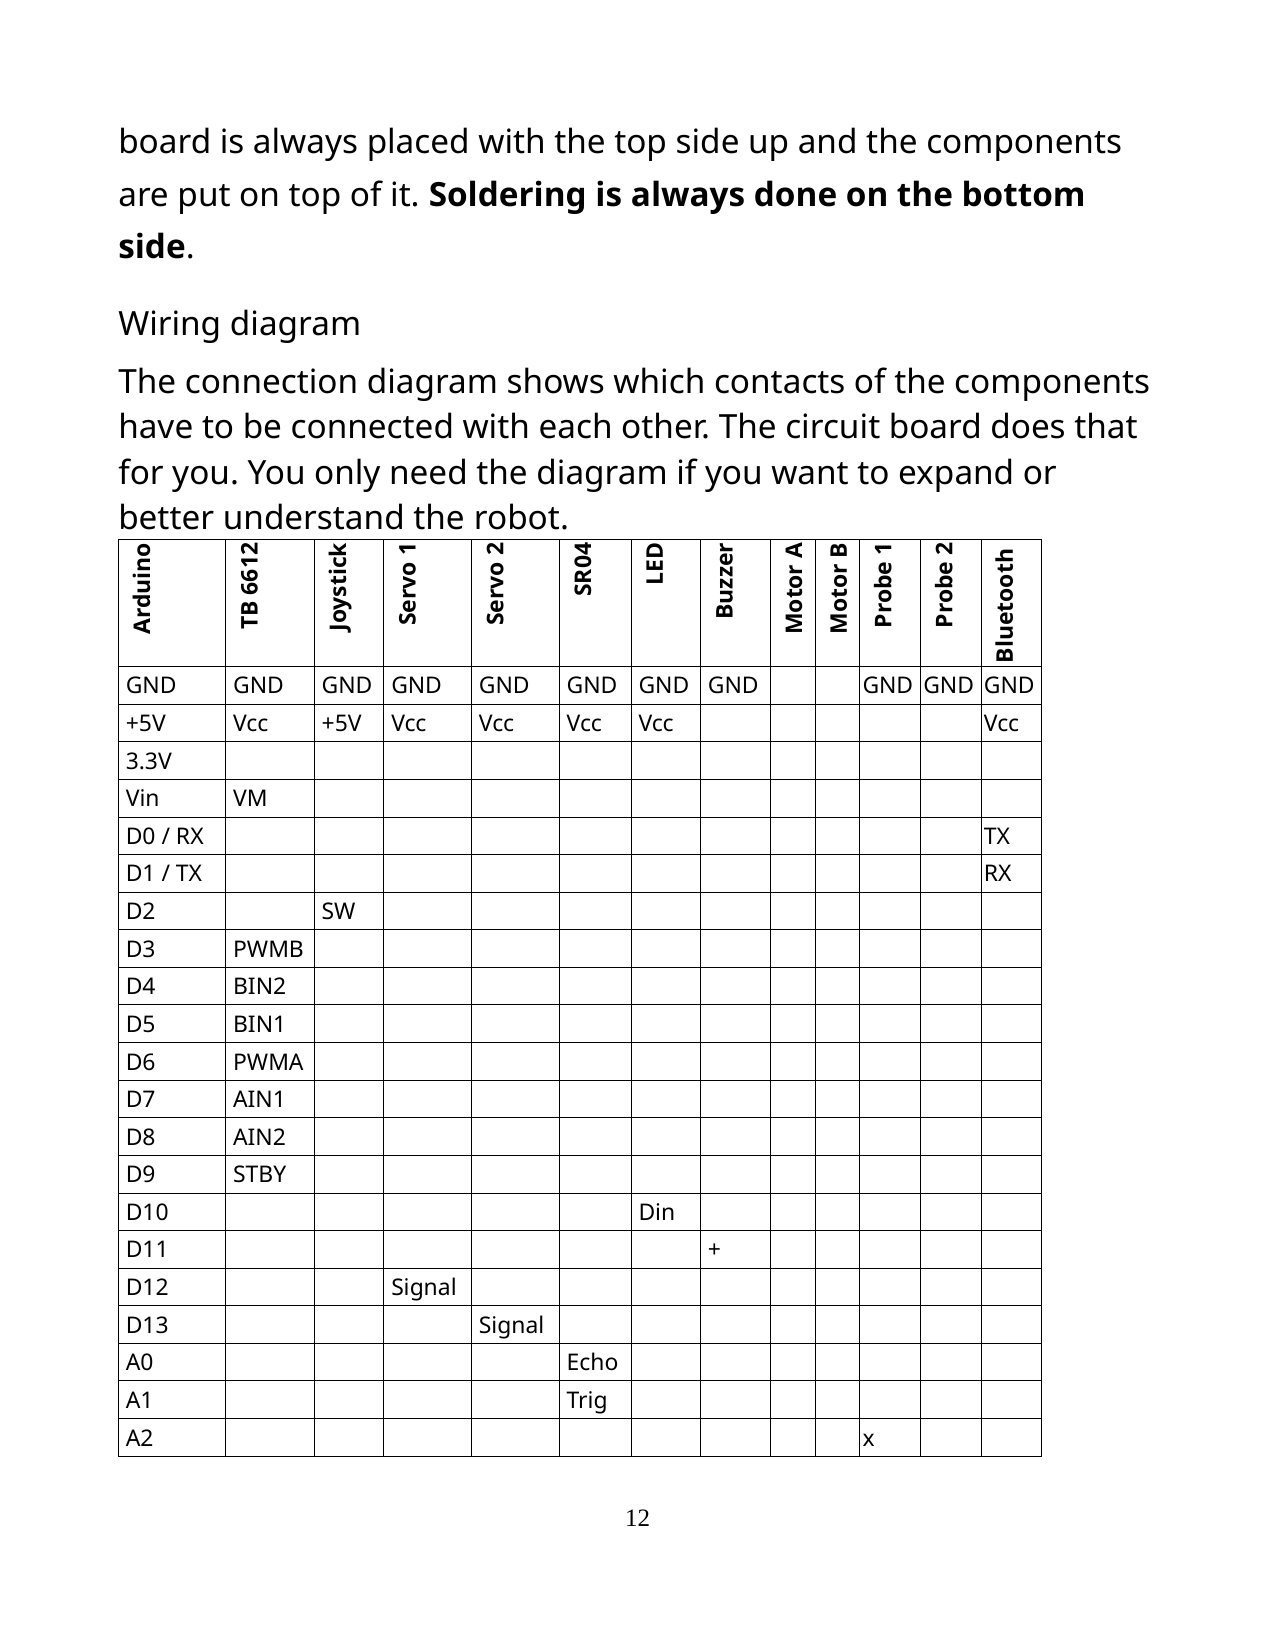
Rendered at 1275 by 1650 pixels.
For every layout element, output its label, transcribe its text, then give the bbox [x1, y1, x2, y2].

table_cell [226, 1344, 314, 1380]
table_cell [632, 1381, 700, 1418]
table_cell [315, 818, 383, 854]
table_cell Vin [119, 780, 225, 816]
table_header Probe 1 [860, 540, 920, 666]
table_cell [816, 1269, 859, 1305]
table_cell [384, 1043, 471, 1079]
table_cell [560, 1306, 631, 1343]
table_cell [982, 1005, 1041, 1042]
table_cell [226, 1381, 314, 1418]
table_cell [816, 705, 859, 741]
table_cell [315, 968, 383, 1004]
table_cell [860, 1043, 920, 1079]
table_header Probe 2 [921, 540, 981, 666]
table_cell [472, 1344, 559, 1380]
table_cell [982, 893, 1041, 929]
table_cell D12 [119, 1269, 225, 1305]
table_cell [860, 968, 920, 1004]
table_cell GND [982, 667, 1041, 703]
table_cell [860, 893, 920, 929]
table_cell [816, 1381, 859, 1418]
table_cell [632, 1043, 700, 1079]
table_cell [384, 1231, 471, 1268]
table_cell [632, 930, 700, 967]
table_cell [701, 780, 770, 816]
table_cell [921, 1081, 981, 1117]
table_cell [771, 742, 815, 779]
table_cell [315, 1344, 383, 1380]
table_cell [384, 818, 471, 854]
table_cell [315, 1269, 383, 1305]
table_cell [472, 968, 559, 1004]
text board is always placed with the top side up and the components are put on top of it. Soldering is always done on the bottom side. [118, 118, 1157, 268]
table_cell [315, 1231, 383, 1268]
table_cell RX [982, 855, 1041, 892]
table_cell GND [860, 667, 920, 703]
table_cell [982, 1419, 1041, 1456]
table_cell [860, 1306, 920, 1343]
table_cell [315, 1306, 383, 1343]
table_cell [226, 742, 314, 779]
table_cell [701, 705, 770, 741]
table_cell [982, 1381, 1041, 1418]
table_header Motor B [816, 540, 859, 666]
table_cell [771, 1081, 815, 1117]
table_cell BIN1 [226, 1005, 314, 1042]
table_cell [921, 1194, 981, 1230]
table_cell [632, 1306, 700, 1343]
table_cell Din [632, 1194, 700, 1230]
table_cell [226, 1194, 314, 1230]
table_cell [771, 1306, 815, 1343]
table_cell [472, 1081, 559, 1117]
table_cell [982, 1344, 1041, 1380]
table_cell PWMA [226, 1043, 314, 1079]
table_cell GND [119, 667, 225, 703]
table_cell [982, 742, 1041, 779]
table_cell TX [982, 818, 1041, 854]
table_cell [701, 968, 770, 1004]
table_cell [560, 1081, 631, 1117]
table_cell PWMB [226, 930, 314, 967]
table_cell D2 [119, 893, 225, 929]
table_cell 3.3V [119, 742, 225, 779]
table_cell D6 [119, 1043, 225, 1079]
table_cell [701, 1118, 770, 1155]
table_cell D13 [119, 1306, 225, 1343]
table_cell [982, 1306, 1041, 1343]
table_cell D10 [119, 1194, 225, 1230]
table_cell [701, 1269, 770, 1305]
table_cell [560, 742, 631, 779]
table_cell GND [472, 667, 559, 703]
table_cell [472, 1156, 559, 1192]
table_cell [384, 780, 471, 816]
table_cell D7 [119, 1081, 225, 1117]
table_cell GND [560, 667, 631, 703]
table_cell [560, 968, 631, 1004]
table_cell [632, 1419, 700, 1456]
table_cell [921, 1005, 981, 1042]
table_cell [226, 1419, 314, 1456]
table_cell [860, 930, 920, 967]
table_cell [632, 1231, 700, 1268]
table_cell [560, 780, 631, 816]
table_cell D11 [119, 1231, 225, 1268]
table_cell [921, 780, 981, 816]
table_cell [771, 818, 815, 854]
table_cell D9 [119, 1156, 225, 1192]
table_cell [384, 1194, 471, 1230]
table_cell [860, 818, 920, 854]
table_cell [472, 818, 559, 854]
table_cell +5V [119, 705, 225, 741]
table_header Servo 2 [472, 540, 559, 666]
table_cell x [860, 1419, 920, 1456]
table_cell [472, 1231, 559, 1268]
table_cell [472, 930, 559, 967]
table_cell [701, 818, 770, 854]
table_cell [632, 855, 700, 892]
table_cell [701, 1306, 770, 1343]
table_cell Vcc [472, 705, 559, 741]
table_cell [632, 1269, 700, 1305]
table_cell [632, 893, 700, 929]
table_cell [384, 930, 471, 967]
table_cell [560, 1118, 631, 1155]
table_cell [860, 1118, 920, 1155]
table_cell [632, 1081, 700, 1117]
table_cell A1 [119, 1381, 225, 1418]
table_cell D3 [119, 930, 225, 967]
table_cell [632, 1344, 700, 1380]
table_cell D0 / RX [119, 818, 225, 854]
table_cell [816, 1194, 859, 1230]
table_cell [560, 930, 631, 967]
table_cell [701, 930, 770, 967]
table_cell Vcc [384, 705, 471, 741]
table_cell [860, 1269, 920, 1305]
table_cell [560, 1194, 631, 1230]
table_cell [982, 1231, 1041, 1268]
table_cell GND [226, 667, 314, 703]
table_cell [982, 1156, 1041, 1192]
table_cell [982, 1043, 1041, 1079]
table_cell Vcc [226, 705, 314, 741]
table_cell [816, 1118, 859, 1155]
table_cell [771, 1231, 815, 1268]
table_cell [560, 1231, 631, 1268]
table_cell [771, 1194, 815, 1230]
table_cell [860, 1381, 920, 1418]
table_cell [860, 1156, 920, 1192]
table_header LED [632, 540, 700, 666]
table_cell [816, 1344, 859, 1380]
table_cell [632, 780, 700, 816]
table_cell [771, 1419, 815, 1456]
table_cell [921, 1344, 981, 1380]
table_cell [315, 1419, 383, 1456]
table_cell [771, 855, 815, 892]
table_cell [632, 818, 700, 854]
table_cell [701, 893, 770, 929]
table_cell [860, 742, 920, 779]
table_cell [982, 968, 1041, 1004]
table_cell [384, 1005, 471, 1042]
table_cell [771, 1269, 815, 1305]
table_cell +5V [315, 705, 383, 741]
table_cell [560, 1156, 631, 1192]
table_cell [632, 1156, 700, 1192]
table_cell + [701, 1231, 770, 1268]
table_cell [632, 968, 700, 1004]
table_cell AIN2 [226, 1118, 314, 1155]
table_cell [816, 930, 859, 967]
table_cell [560, 855, 631, 892]
table_cell D8 [119, 1118, 225, 1155]
table_cell [315, 1043, 383, 1079]
table_cell [982, 1118, 1041, 1155]
table_cell [816, 968, 859, 1004]
table_cell A2 [119, 1419, 225, 1456]
table_cell SW [315, 893, 383, 929]
table_cell [982, 930, 1041, 967]
table_cell [472, 780, 559, 816]
table_cell [472, 742, 559, 779]
table_cell [472, 1194, 559, 1230]
table_cell VM [226, 780, 314, 816]
table_cell [384, 1081, 471, 1117]
table_cell [632, 1118, 700, 1155]
table_cell [816, 818, 859, 854]
table_header Joystick [315, 540, 383, 666]
table_cell [921, 1306, 981, 1343]
table_cell AIN1 [226, 1081, 314, 1117]
table_cell [771, 667, 815, 703]
table_cell [472, 893, 559, 929]
table_cell [771, 968, 815, 1004]
table_cell [560, 818, 631, 854]
table_cell [384, 1344, 471, 1380]
table_cell [315, 1156, 383, 1192]
table_cell [921, 1231, 981, 1268]
table_cell GND [921, 667, 981, 703]
table_cell [701, 1194, 770, 1230]
table_cell [860, 705, 920, 741]
table_header Servo 1 [384, 540, 471, 666]
table_cell [921, 930, 981, 967]
table_cell [921, 968, 981, 1004]
table_cell [816, 1306, 859, 1343]
table_cell [921, 893, 981, 929]
table_cell [921, 705, 981, 741]
table_cell [226, 1269, 314, 1305]
table_cell [771, 893, 815, 929]
table_cell [315, 1118, 383, 1155]
table_cell Signal [384, 1269, 471, 1305]
table_cell [701, 1081, 770, 1117]
table_header Bluetooth [982, 540, 1041, 666]
table_cell [472, 1269, 559, 1305]
table_cell [921, 855, 981, 892]
table_cell [226, 855, 314, 892]
table_header Motor A [771, 540, 815, 666]
table_cell [816, 1005, 859, 1042]
table_cell [472, 1118, 559, 1155]
table_cell [472, 1005, 559, 1042]
table_cell Vcc [982, 705, 1041, 741]
table_cell [701, 1419, 770, 1456]
table_cell GND [632, 667, 700, 703]
table_cell [472, 855, 559, 892]
table_cell [560, 1419, 631, 1456]
table_cell [771, 1005, 815, 1042]
table_cell [701, 1005, 770, 1042]
table_cell [384, 1419, 471, 1456]
table_cell [315, 930, 383, 967]
table_header Buzzer [701, 540, 770, 666]
table_cell [771, 1156, 815, 1192]
table_cell [226, 893, 314, 929]
table_cell [860, 780, 920, 816]
table_cell [860, 1005, 920, 1042]
table_cell [701, 742, 770, 779]
table_cell [982, 1269, 1041, 1305]
table_cell [860, 855, 920, 892]
table_cell [771, 780, 815, 816]
table_cell Echo [560, 1344, 631, 1380]
table_cell Trig [560, 1381, 631, 1418]
table_cell GND [384, 667, 471, 703]
table_cell [632, 1005, 700, 1042]
table_cell [921, 1156, 981, 1192]
table_cell [384, 855, 471, 892]
table_cell [771, 1118, 815, 1155]
table_cell [472, 1043, 559, 1079]
table_cell [384, 1306, 471, 1343]
table_cell [816, 1081, 859, 1117]
table_cell [384, 742, 471, 779]
table_cell [226, 1306, 314, 1343]
table_cell [472, 1419, 559, 1456]
table_cell A0 [119, 1344, 225, 1380]
table_cell [816, 893, 859, 929]
table_cell [560, 893, 631, 929]
table_header Arduino [119, 540, 225, 666]
table_cell Vcc [560, 705, 631, 741]
table_cell [816, 780, 859, 816]
table_cell [701, 1043, 770, 1079]
table_cell D5 [119, 1005, 225, 1042]
table_cell [860, 1081, 920, 1117]
table_cell Signal [472, 1306, 559, 1343]
table_cell [771, 1344, 815, 1380]
table_cell STBY [226, 1156, 314, 1192]
table_cell [982, 1081, 1041, 1117]
table_cell D4 [119, 968, 225, 1004]
table_cell [384, 1156, 471, 1192]
table_cell [771, 1381, 815, 1418]
table_cell [384, 893, 471, 929]
table_cell Vcc [632, 705, 700, 741]
table_cell [921, 1043, 981, 1079]
table_cell [771, 1043, 815, 1079]
table_cell [816, 742, 859, 779]
table_cell [315, 1081, 383, 1117]
table_cell [921, 1118, 981, 1155]
table_cell [701, 1381, 770, 1418]
table_cell [315, 1194, 383, 1230]
table_cell [921, 1269, 981, 1305]
table_cell [816, 855, 859, 892]
table_cell [860, 1231, 920, 1268]
table_header TB 6612 [226, 540, 314, 666]
table_cell [816, 1156, 859, 1192]
table_cell [315, 1381, 383, 1418]
table_header SR04 [560, 540, 631, 666]
table_cell [860, 1194, 920, 1230]
table_cell [560, 1043, 631, 1079]
table_cell [315, 855, 383, 892]
table_cell [226, 1231, 314, 1268]
text The connection diagram shows which contacts of the components have to be connected with each other. The circuit board does that for you. You only need the diagram if you want to expand or better understand the robot. [118, 358, 1157, 539]
table_cell [982, 780, 1041, 816]
table_cell [816, 667, 859, 703]
table_cell [560, 1005, 631, 1042]
table_cell [384, 1381, 471, 1418]
table_cell [982, 1194, 1041, 1230]
table_cell [315, 1005, 383, 1042]
table_cell [816, 1043, 859, 1079]
table_cell [921, 1419, 981, 1456]
subtitle Wiring diagram [118, 300, 1157, 345]
table_cell GND [315, 667, 383, 703]
table_cell [701, 1344, 770, 1380]
table_cell [921, 818, 981, 854]
table_cell [632, 742, 700, 779]
table_cell [315, 742, 383, 779]
table_cell BIN2 [226, 968, 314, 1004]
table_cell [384, 968, 471, 1004]
table_cell [701, 855, 770, 892]
table_cell [315, 780, 383, 816]
table_cell [771, 930, 815, 967]
table_cell [771, 705, 815, 741]
table_cell [384, 1118, 471, 1155]
table_cell [816, 1419, 859, 1456]
table_cell [860, 1344, 920, 1380]
table_cell [701, 1156, 770, 1192]
table_cell [472, 1381, 559, 1418]
table_cell D1 / TX [119, 855, 225, 892]
table_cell GND [701, 667, 770, 703]
table_cell [560, 1269, 631, 1305]
table_cell [921, 1381, 981, 1418]
table_cell [226, 818, 314, 854]
table_cell [816, 1231, 859, 1268]
table_cell [921, 742, 981, 779]
